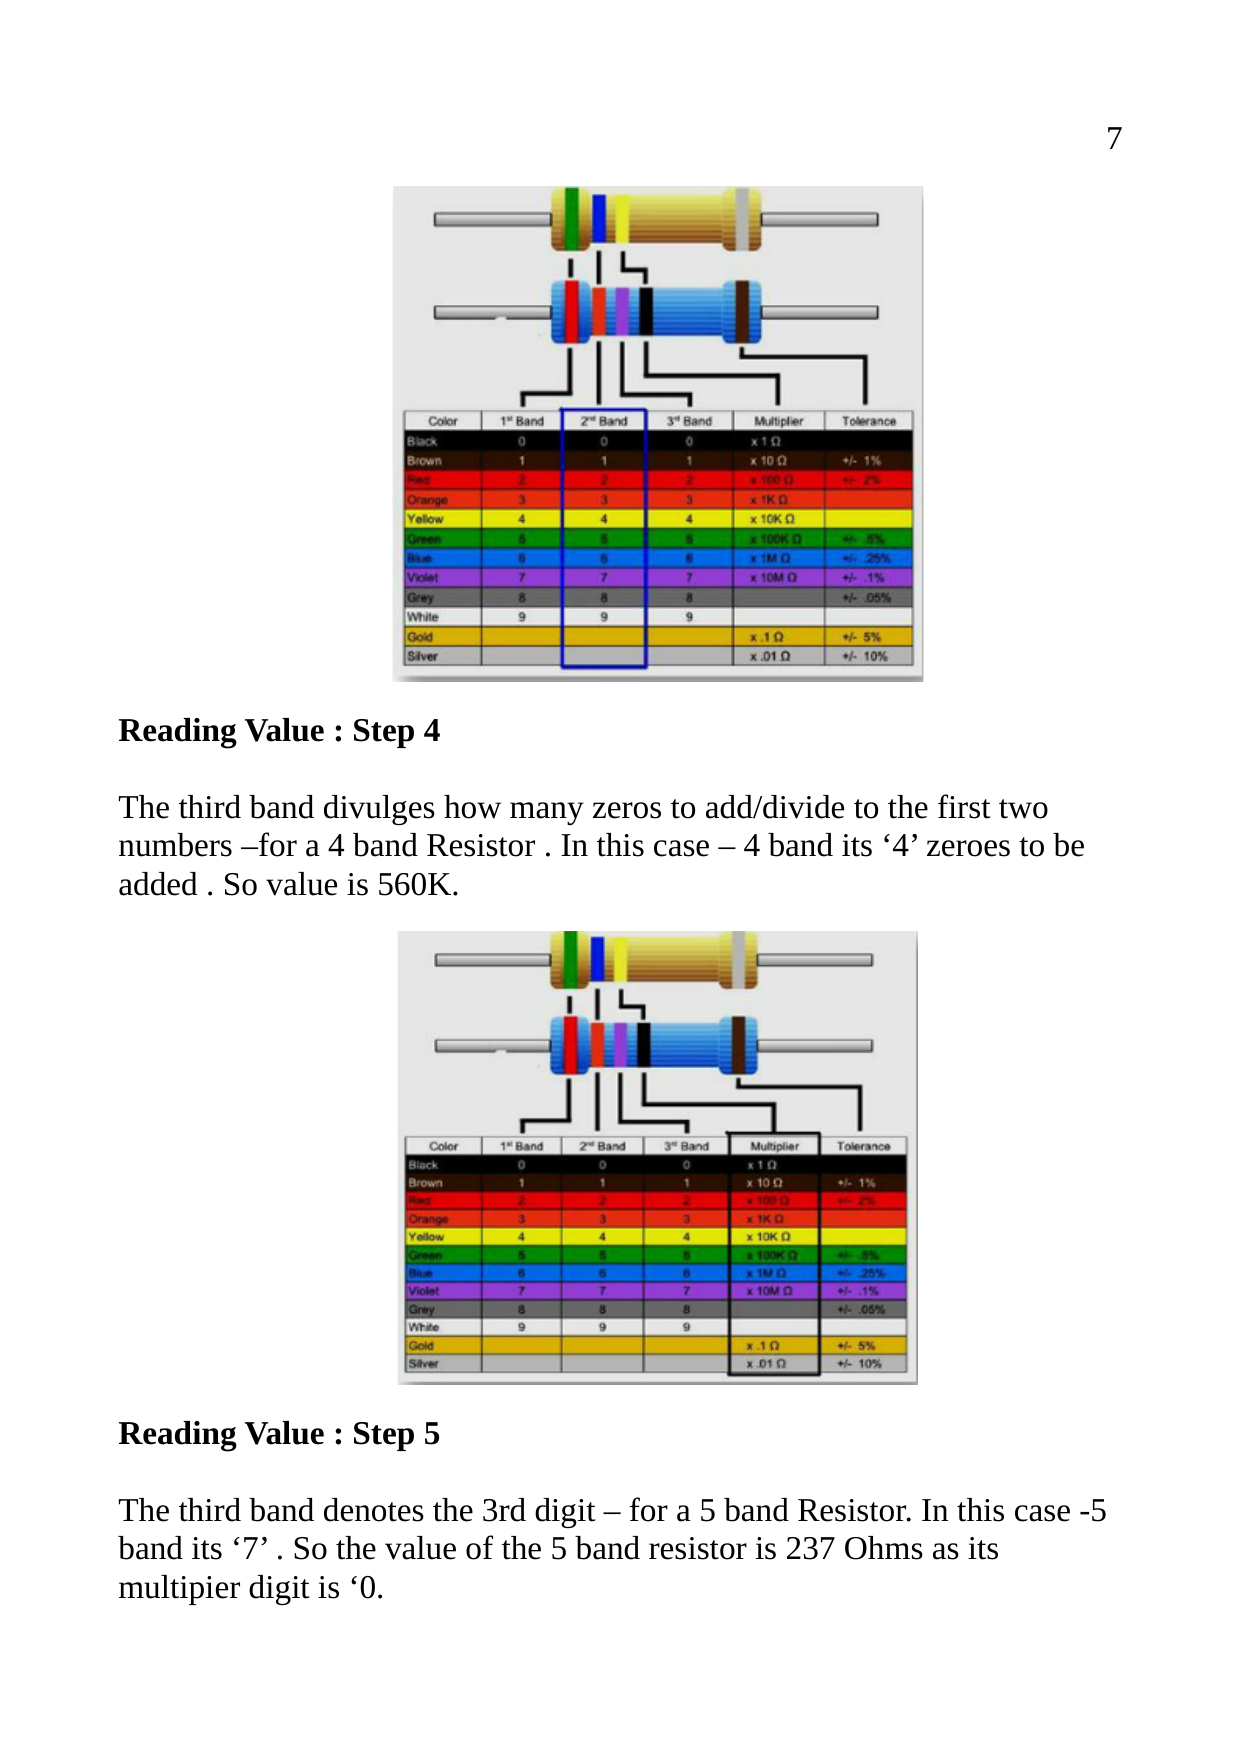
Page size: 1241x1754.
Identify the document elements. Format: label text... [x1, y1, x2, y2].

text Reading Value : Step 4 The third band divulges how many zeros to add/divide to the first two numbers –for a 4 band Resistor . In this case – 4 band its ‘4’ zeroes to be added . So value is 560K. [118, 710, 1122, 902]
picture [397, 931, 918, 1385]
text Reading Value : Step 5 The third band denotes the 3rd digit – for a 5 band Resistor. In this case -5 band its ‘7’ . So the value of the 5 band resistor is 237 Ohms as its multipier digit is ‘0. [118, 1413, 1122, 1605]
picture [392, 186, 924, 682]
